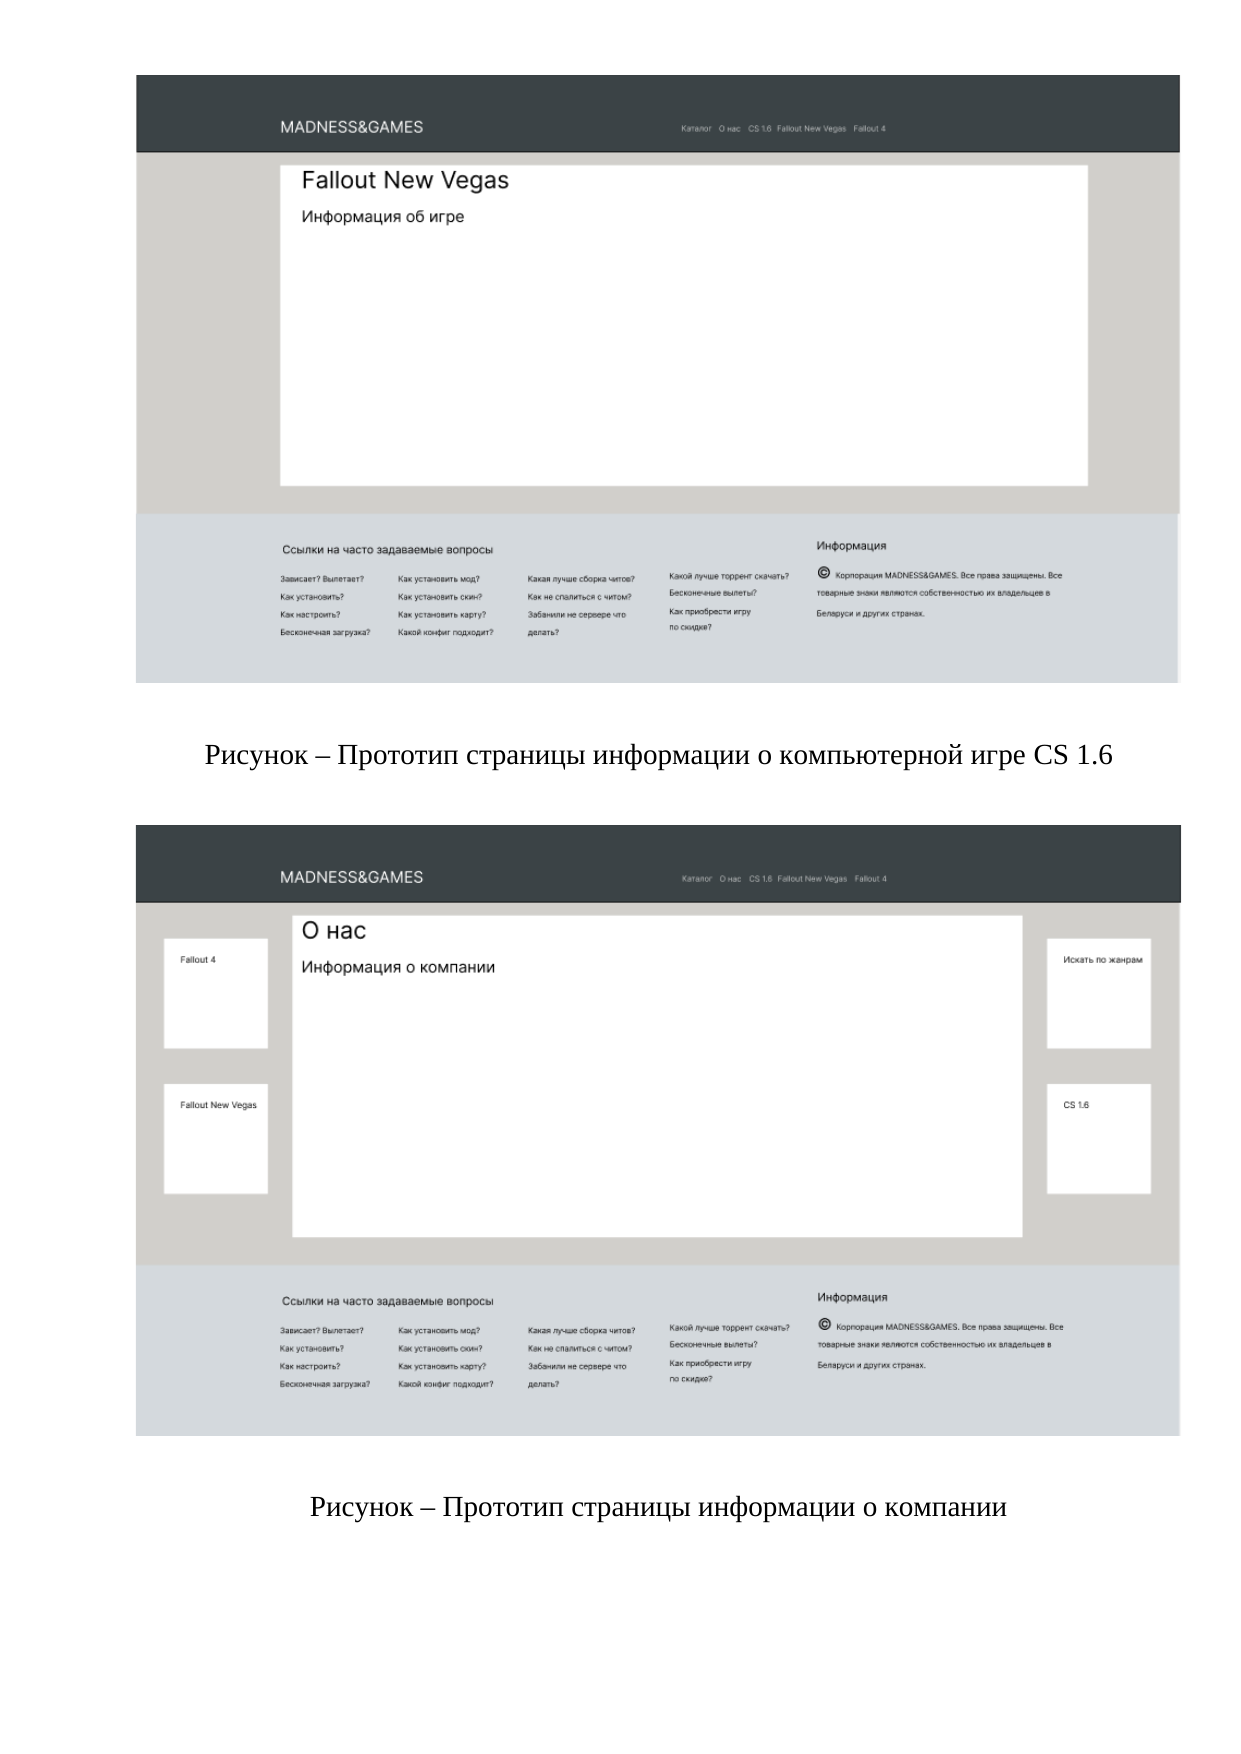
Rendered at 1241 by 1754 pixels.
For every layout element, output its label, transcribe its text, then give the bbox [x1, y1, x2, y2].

text Рисунок – Прототип страницы информации о компании [136, 1489, 1181, 1523]
text Рисунок – Прототип страницы информации о компьютерной игре CS 1.6 [136, 737, 1181, 771]
